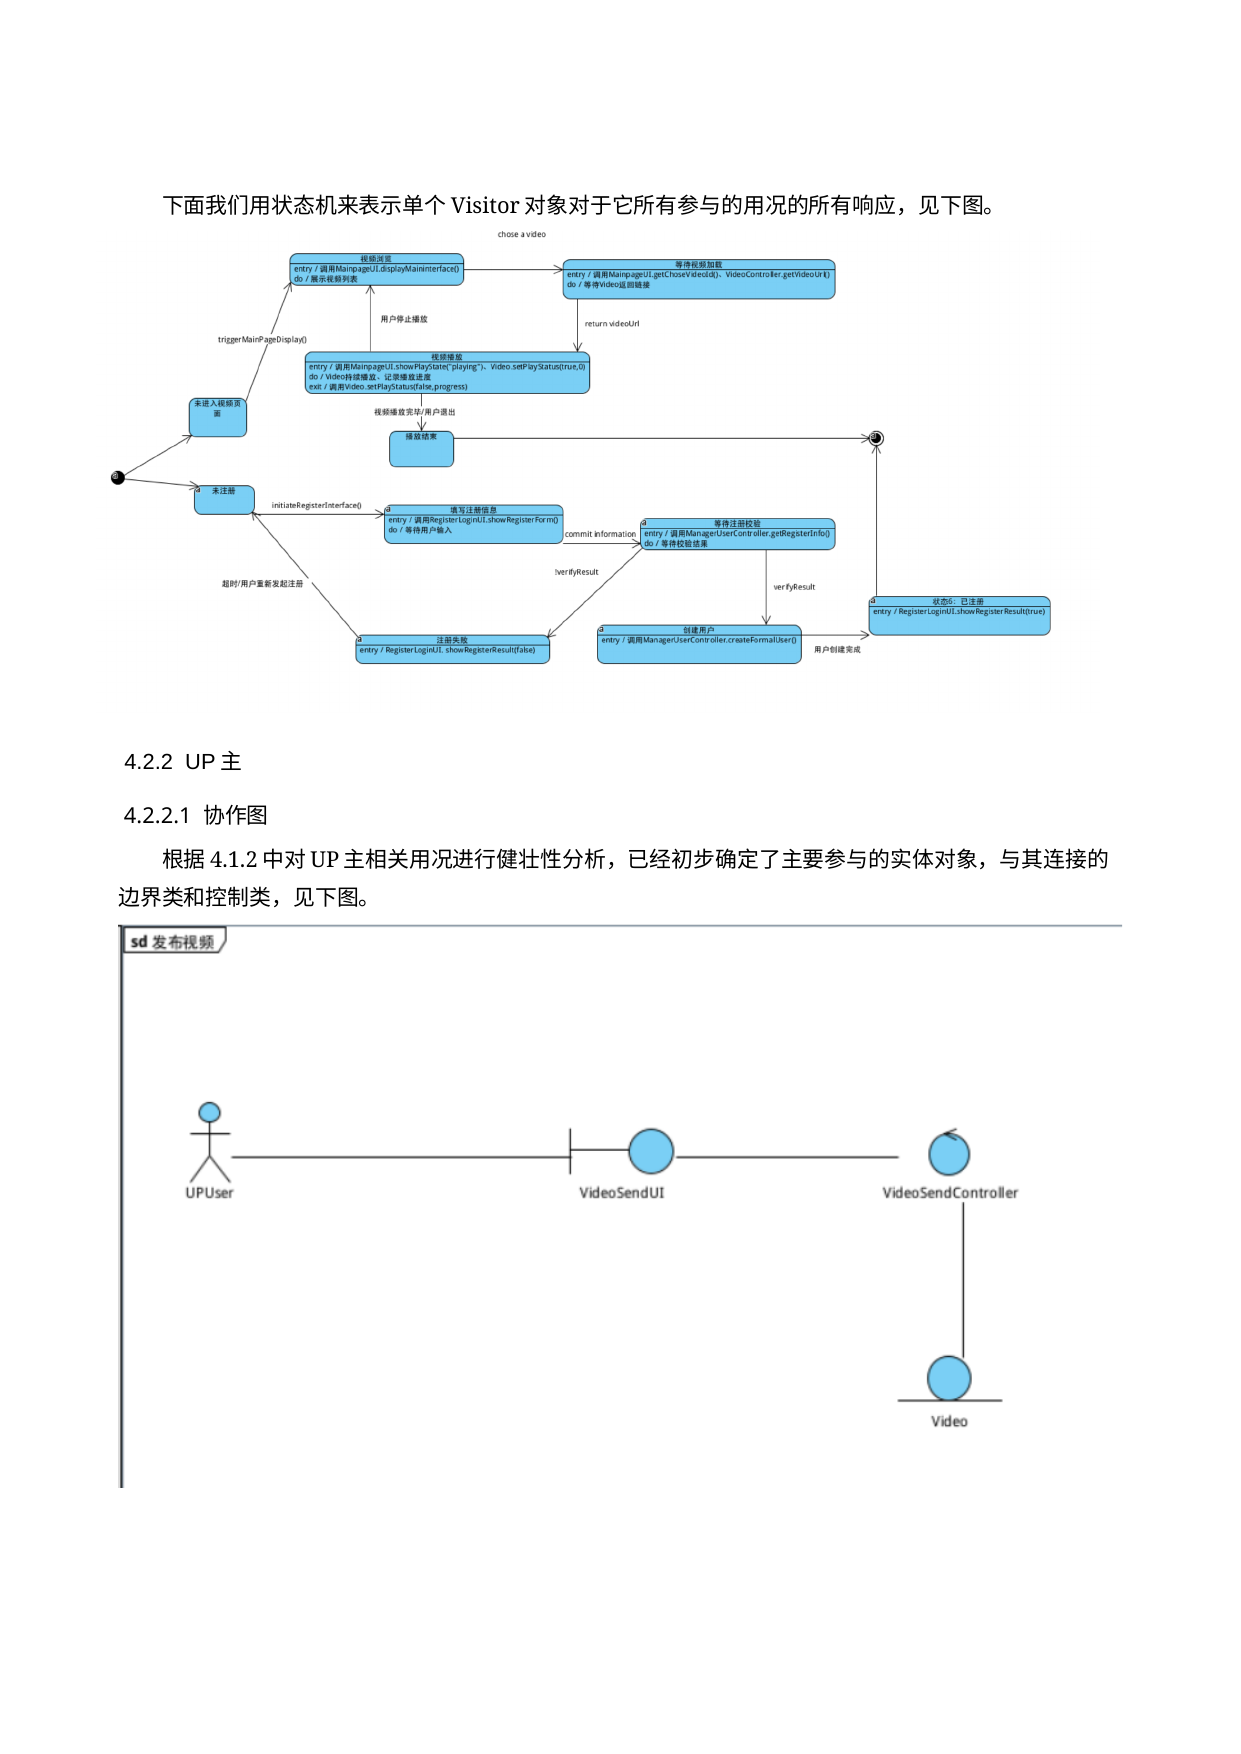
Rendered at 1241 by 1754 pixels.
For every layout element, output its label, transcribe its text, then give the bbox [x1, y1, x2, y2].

text 根据4.1.2中对UP主相关用况进行健壮性分析，已经初步确定了主要参与的实体对象，与其连接的边界类和控制类，见下图。 [118, 842, 1122, 912]
subtitle UP主 [118, 244, 1122, 775]
picture [96, 231, 1101, 713]
picture [118, 924, 1123, 1488]
subtitle 协作图 [118, 798, 1122, 829]
text 下面我们用状态机来表示单个Visitor对象对于它所有参与的用况的所有响应，见下图。 [118, 188, 1122, 219]
